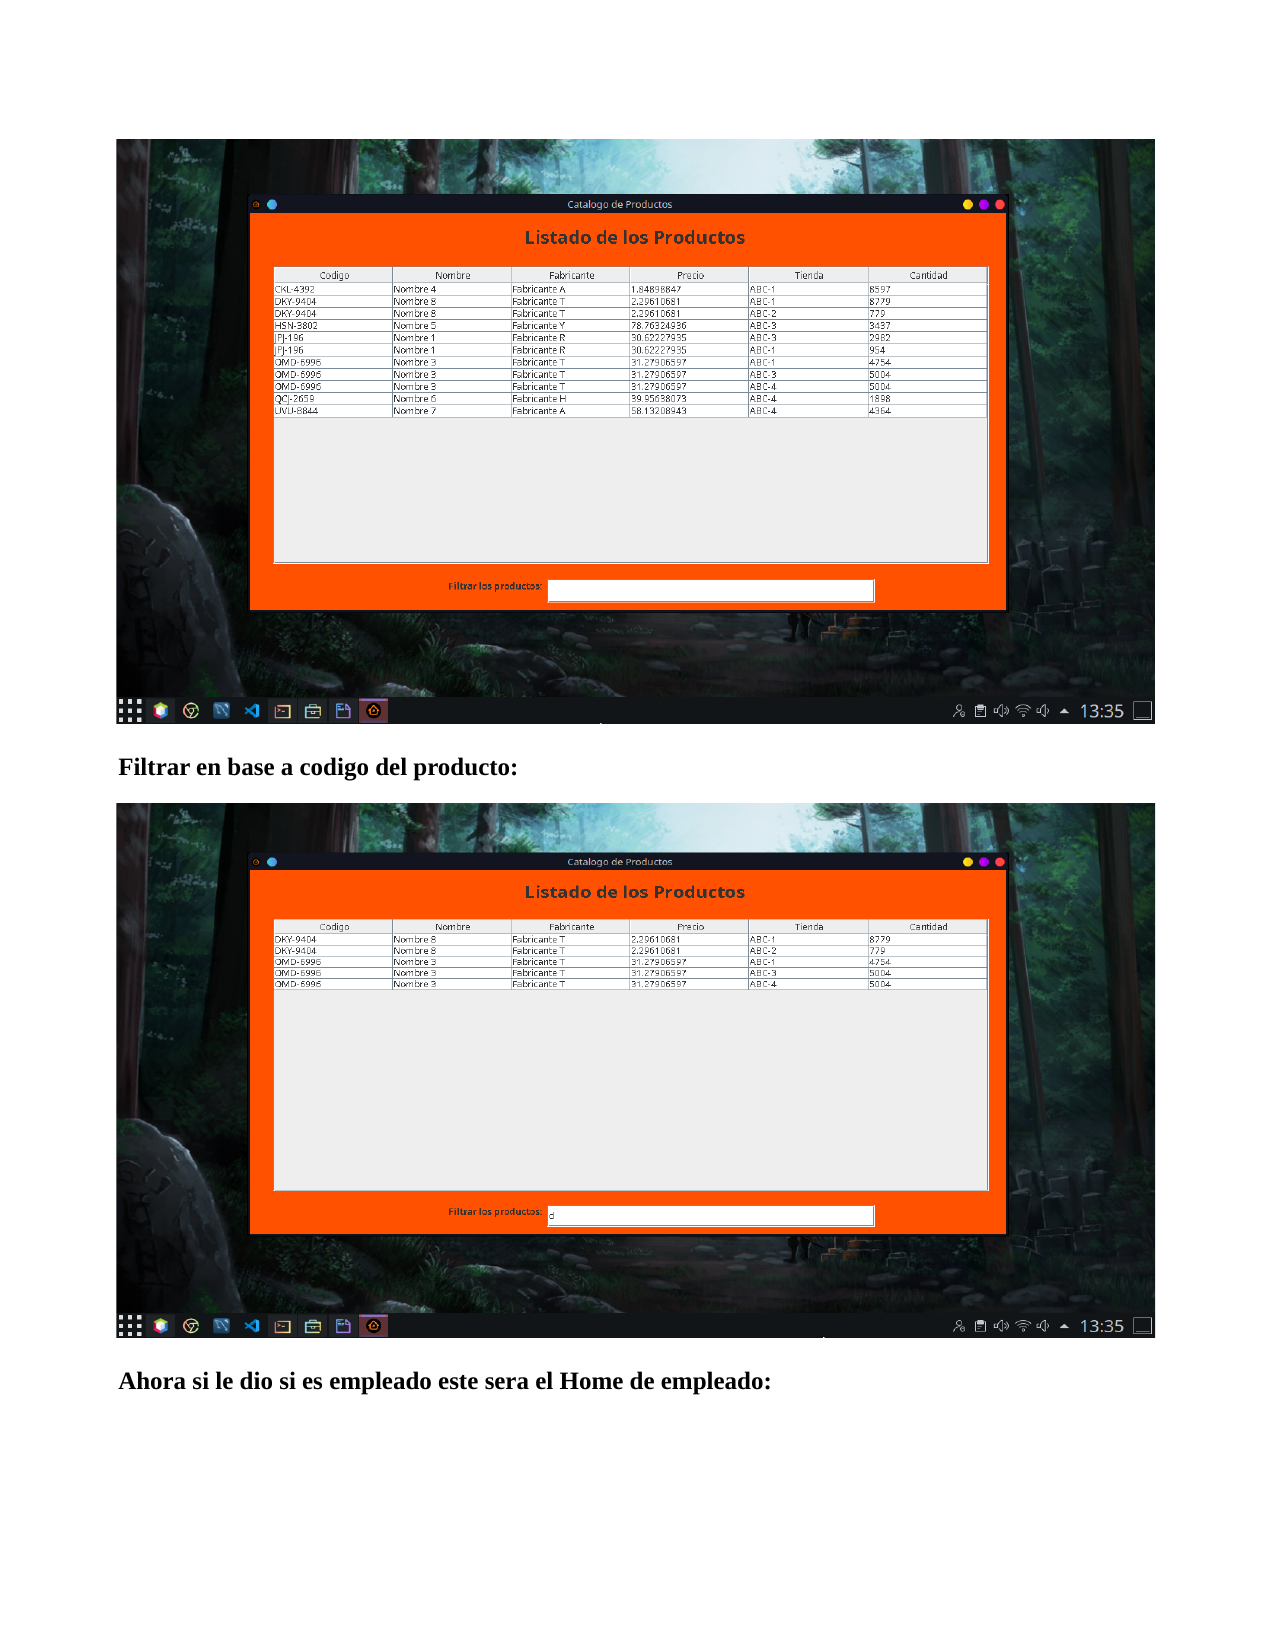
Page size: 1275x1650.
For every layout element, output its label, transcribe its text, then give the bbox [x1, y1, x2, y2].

text Ahora si le dio si es empleado este sera el Home de empleado: [118, 1366, 1157, 1395]
picture [116, 139, 1155, 724]
picture [116, 803, 1156, 1338]
text Filtrar en base a codigo del producto: [118, 752, 1157, 781]
